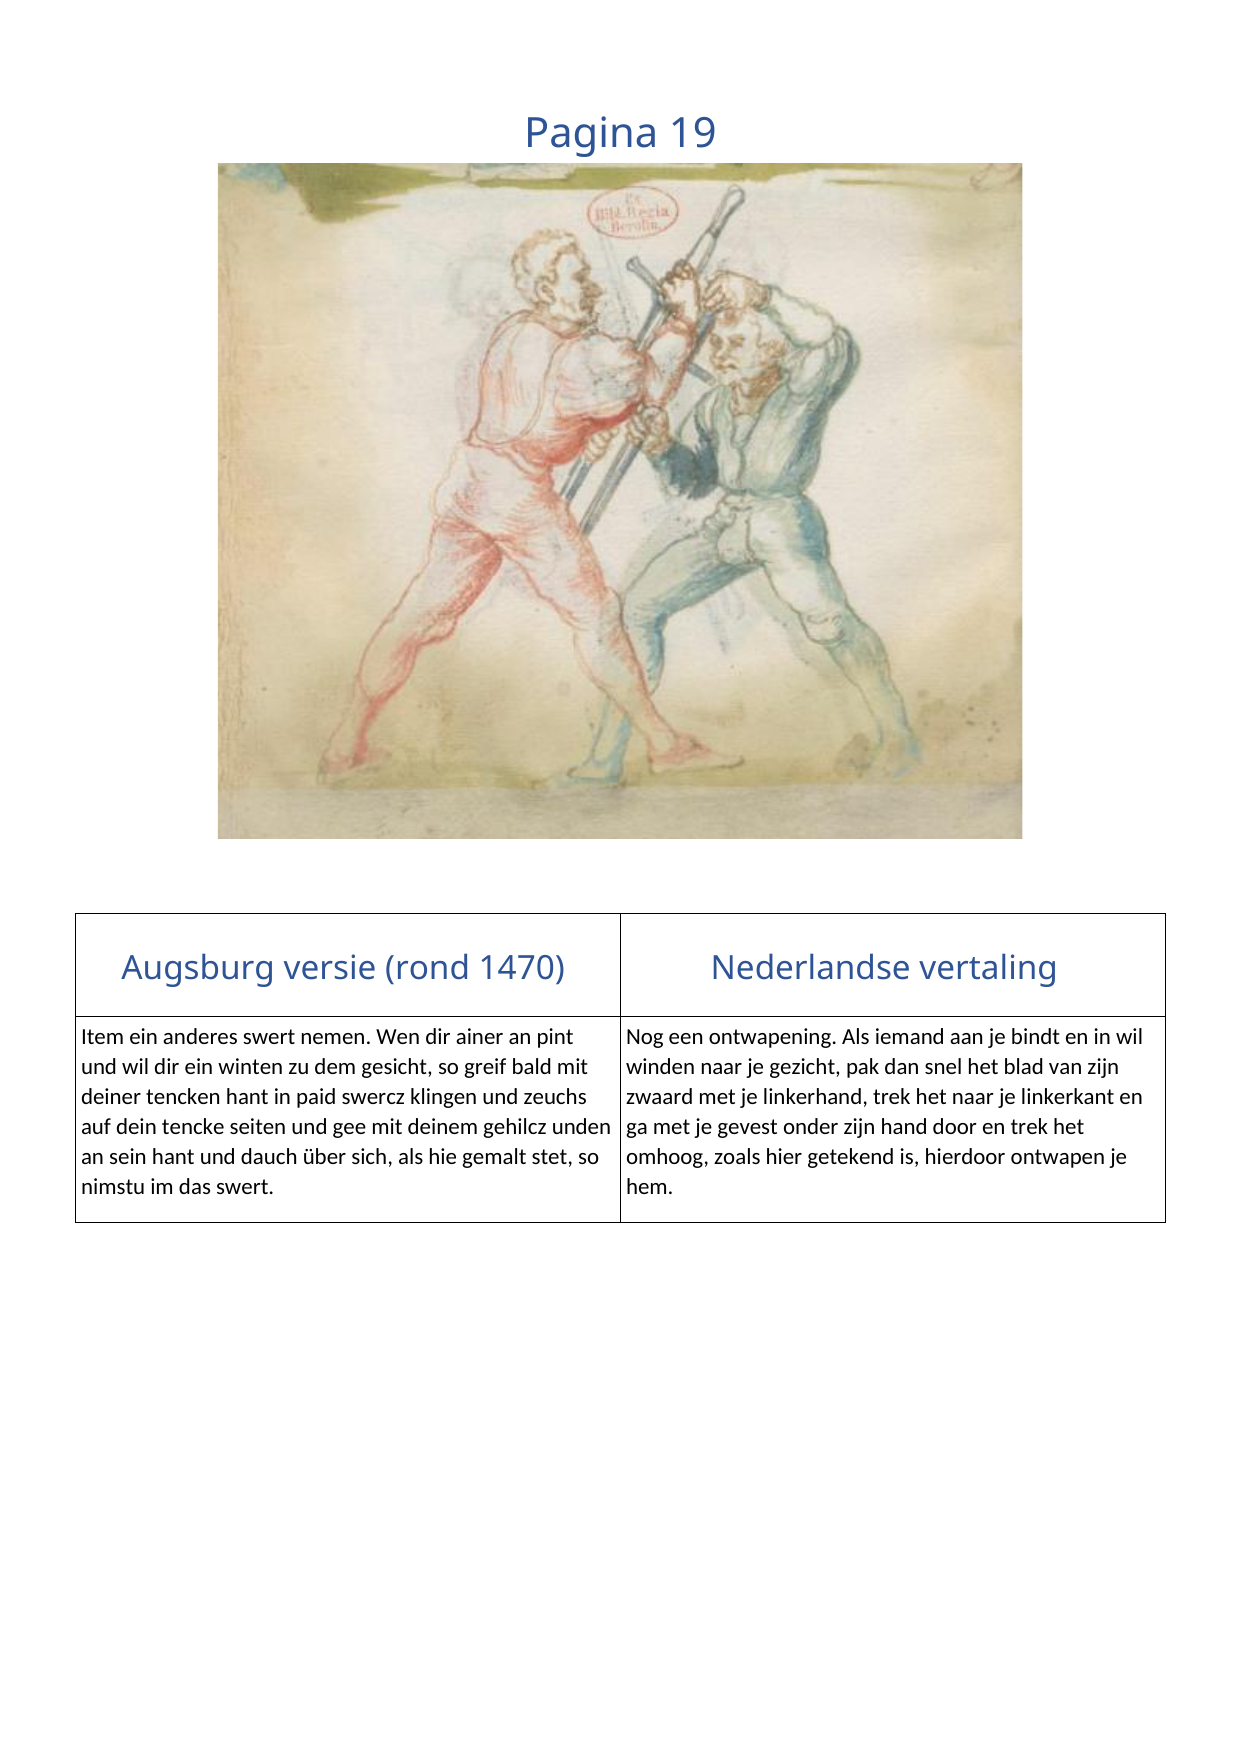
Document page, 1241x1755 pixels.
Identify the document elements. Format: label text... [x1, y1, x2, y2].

table_cell Nog een ontwapening. Als iemand aan je bindt en in wil winden naar je gezicht, pak dan snel het blad van zijn zwaard met je linkerhand, trek het naar je linkerkant en ga met je gevest onder zijn hand door en trek het omhoog, zoals hier getekend is, hierdoor ontwapen je hem. [621, 1017, 1165, 1222]
picture [217, 163, 1023, 839]
subtitle Pagina 19 [75, 103, 1165, 160]
table_header Nederlandse vertaling [621, 914, 1165, 1016]
table_cell Item ein anderes swert nemen. Wen dir ainer an pint und wil dir ein winten zu dem gesicht, so greif bald mit deiner tencken hant in paid swercz klingen und zeuchs auf dein tencke seiten und gee mit deinem gehilcz unden an sein hant und dauch über sich, als hie gemalt stet, so nimstu im das swert. [76, 1017, 620, 1222]
table_header Augsburg versie (rond 1470) [76, 914, 620, 1016]
